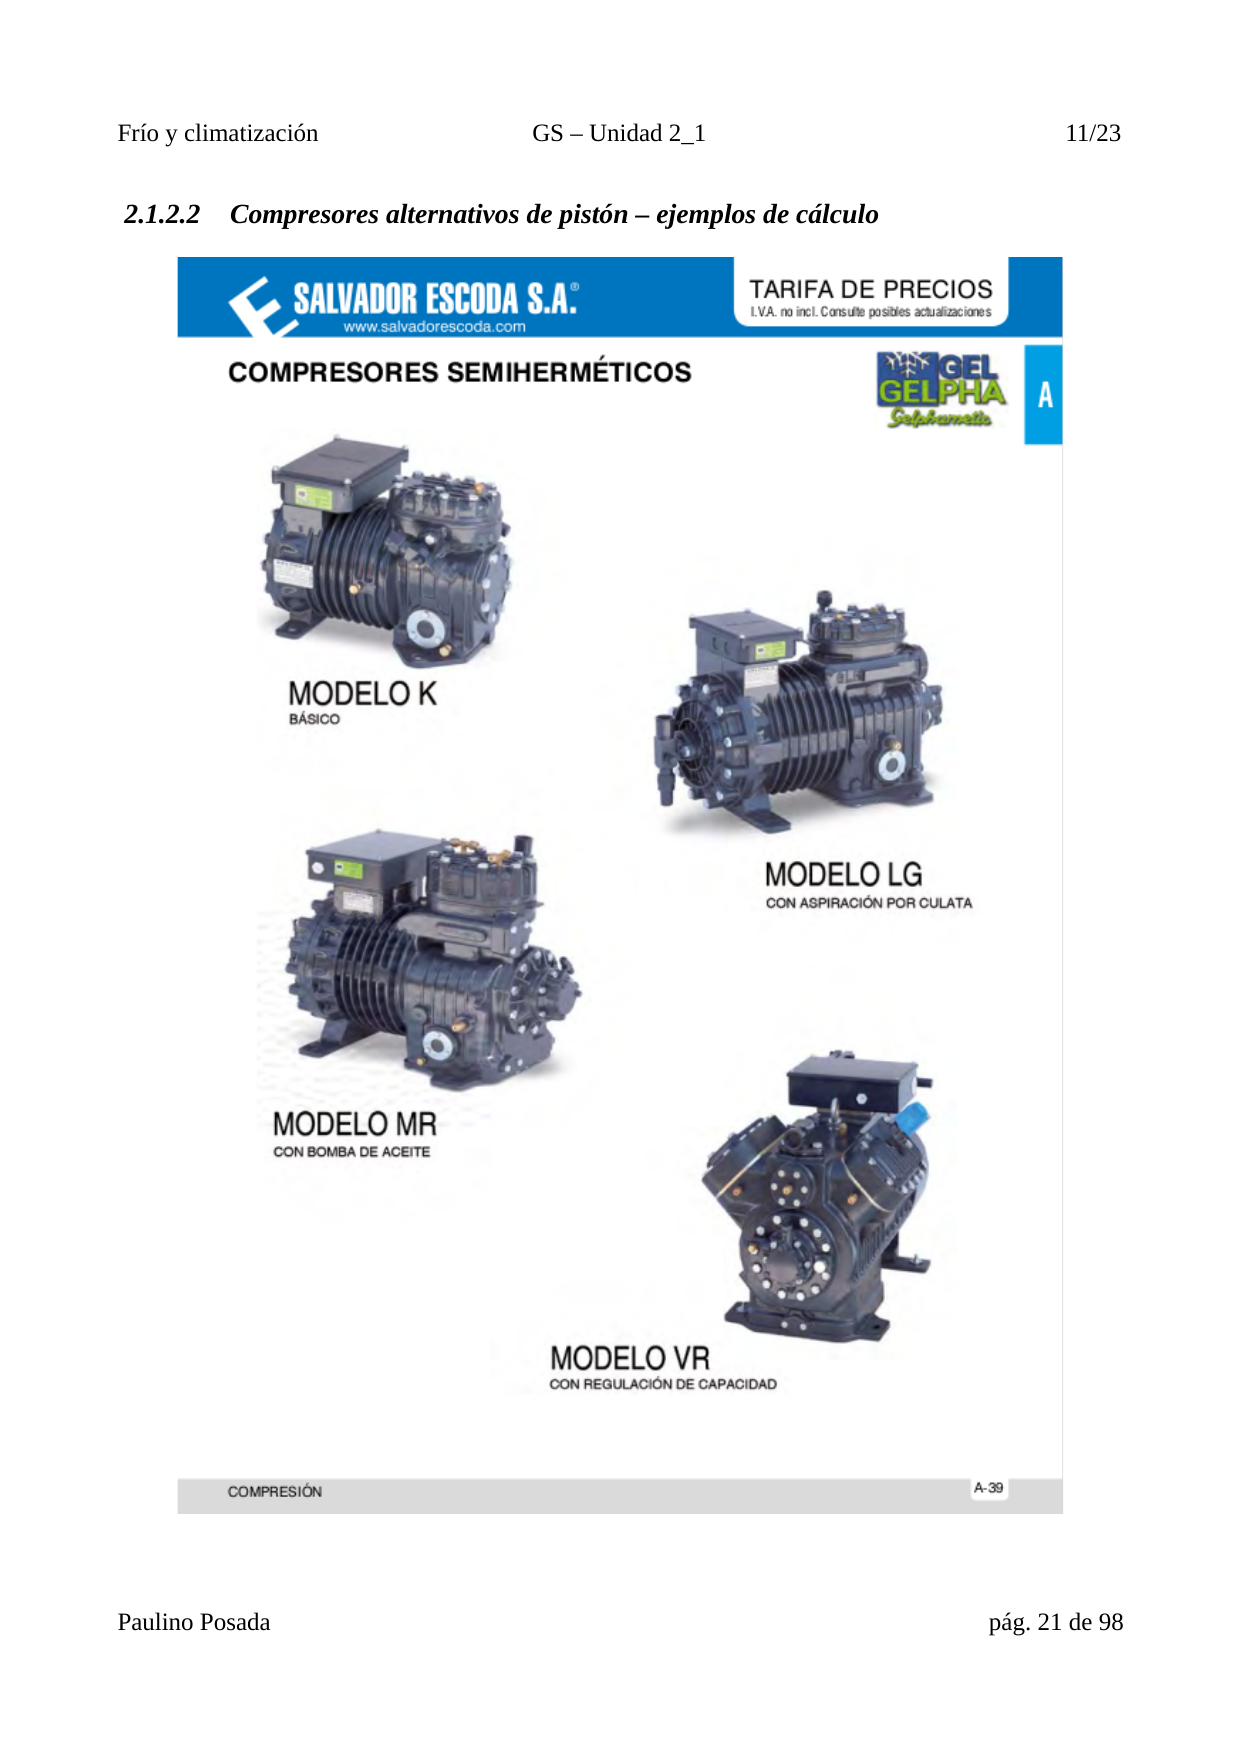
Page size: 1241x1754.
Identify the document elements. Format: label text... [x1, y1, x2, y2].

picture [177, 257, 1064, 1514]
subtitle Compresores alternativos de pistón – ejemplos de cálculo [117, 197, 1123, 229]
